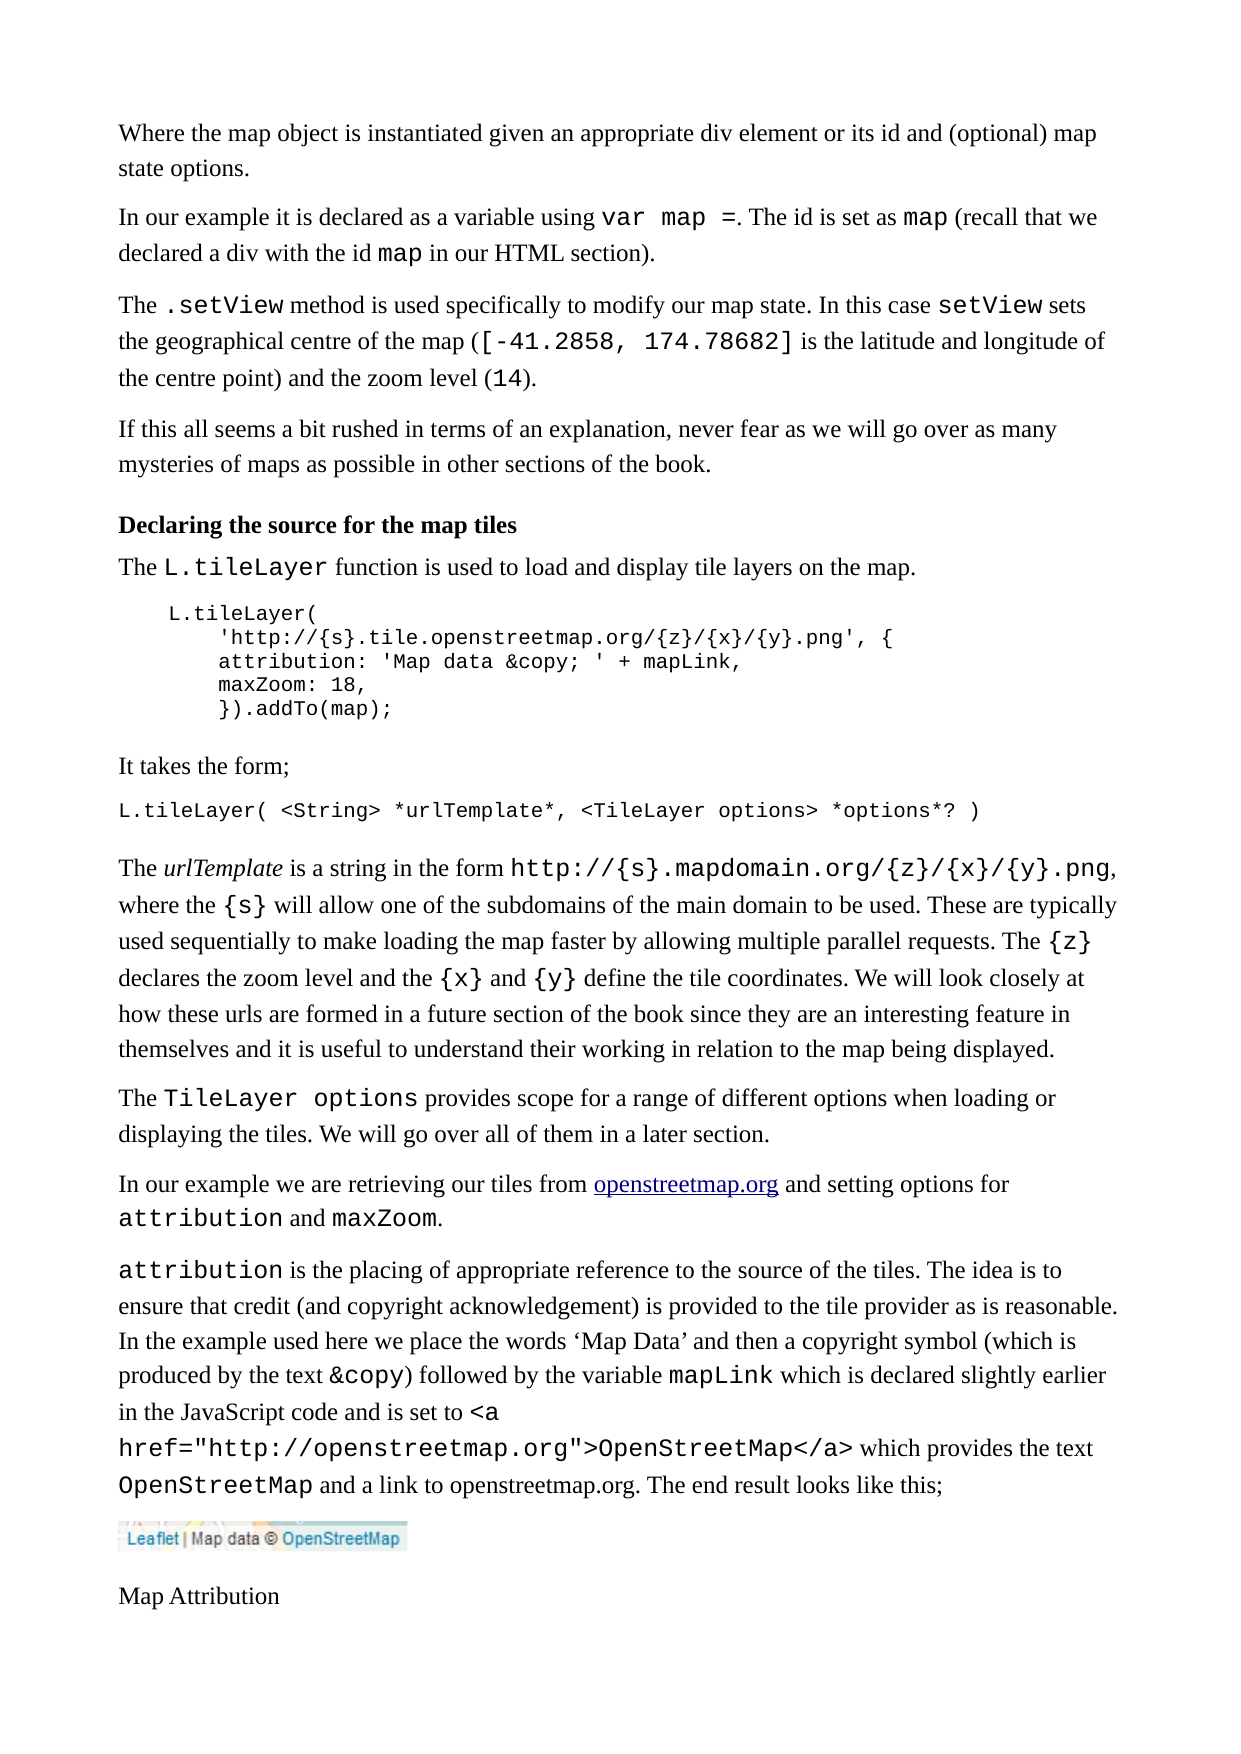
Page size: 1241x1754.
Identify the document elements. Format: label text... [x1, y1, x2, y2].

text }).addTo(map); [118, 698, 1122, 722]
text attribution is the placing of appropriate reference to the source of the tiles. The idea is to ensure that credit (and copyright acknowledgement) is provided to the tile provider as is reasonable. In the example used here we place the words ‘Map Data’ and then a copyright symbol (which is produced by the text &copy) followed by the variable mapLink which is declared slightly earlier in the JavaScript code and is set to <a href="http://openstreetmap.org">OpenStreetMap</a> which provides the text OpenStreetMap and a link to openstreetmap.org. The end result looks like this; [118, 1255, 1122, 1501]
text L.tileLayer( <String> *urlTemplate*, <TileLayer options> *options*? ) [118, 800, 1122, 824]
text In our example it is declared as a variable using var map =. The id is set as map (recall that we declared a div with the id map in our HTML section). [118, 202, 1122, 269]
text attribution: 'Map data &copy; ' + mapLink, [118, 651, 1122, 674]
text maxZoom: 18, [118, 674, 1122, 698]
text The TileLayer options provides scope for a range of different options when loading or displaying the tiles. We will go over all of them in a later section. [118, 1083, 1122, 1148]
picture [118, 1521, 417, 1561]
text In our example we are retrieving our tiles from openstreetmap.org and setting options for attribution and maxZoom. [118, 1169, 1122, 1234]
subtitle Declaring the source for the map tiles [118, 511, 1122, 539]
text The .setView method is used specifically to modify our map state. In this case setView sets the geographical centre of the map ([-41.2858, 174.78682] is the latitude and longitude of the centre point) and the zoom level (14). [118, 290, 1122, 394]
text If this all seems a bit rushed in terms of an explanation, never fear as we will go over as many mysteries of maps as possible in other sections of the book. [118, 414, 1122, 478]
text 'http://{s}.tile.openstreetmap.org/{z}/{x}/{y}.png', { [118, 627, 1122, 651]
text Map Attribution [118, 1581, 1122, 1609]
text The L.tileLayer function is used to load and display tile layers on the map. [118, 552, 1122, 583]
text L.tileLayer( [118, 603, 1122, 627]
text The urlTemplate is a string in the form http://{s}.mapdomain.org/{z}/{x}/{y}.png, where the {s} will allow one of the subdomains of the main domain to be used. These are typically used sequentially to make loading the map faster by allowing multiple parallel requests. The {z} declares the zoom level and the {x} and {y} define the tile coordinates. We will look closely at how these urls are formed in a future section of the book since they are an interesting feature in themselves and it is useful to understand their working in relation to the map being displayed. [118, 853, 1122, 1063]
text Where the map object is instantiated given an appropriate div element or its id and (optional) map state options. [118, 118, 1122, 181]
text It takes the form; [118, 751, 1122, 780]
